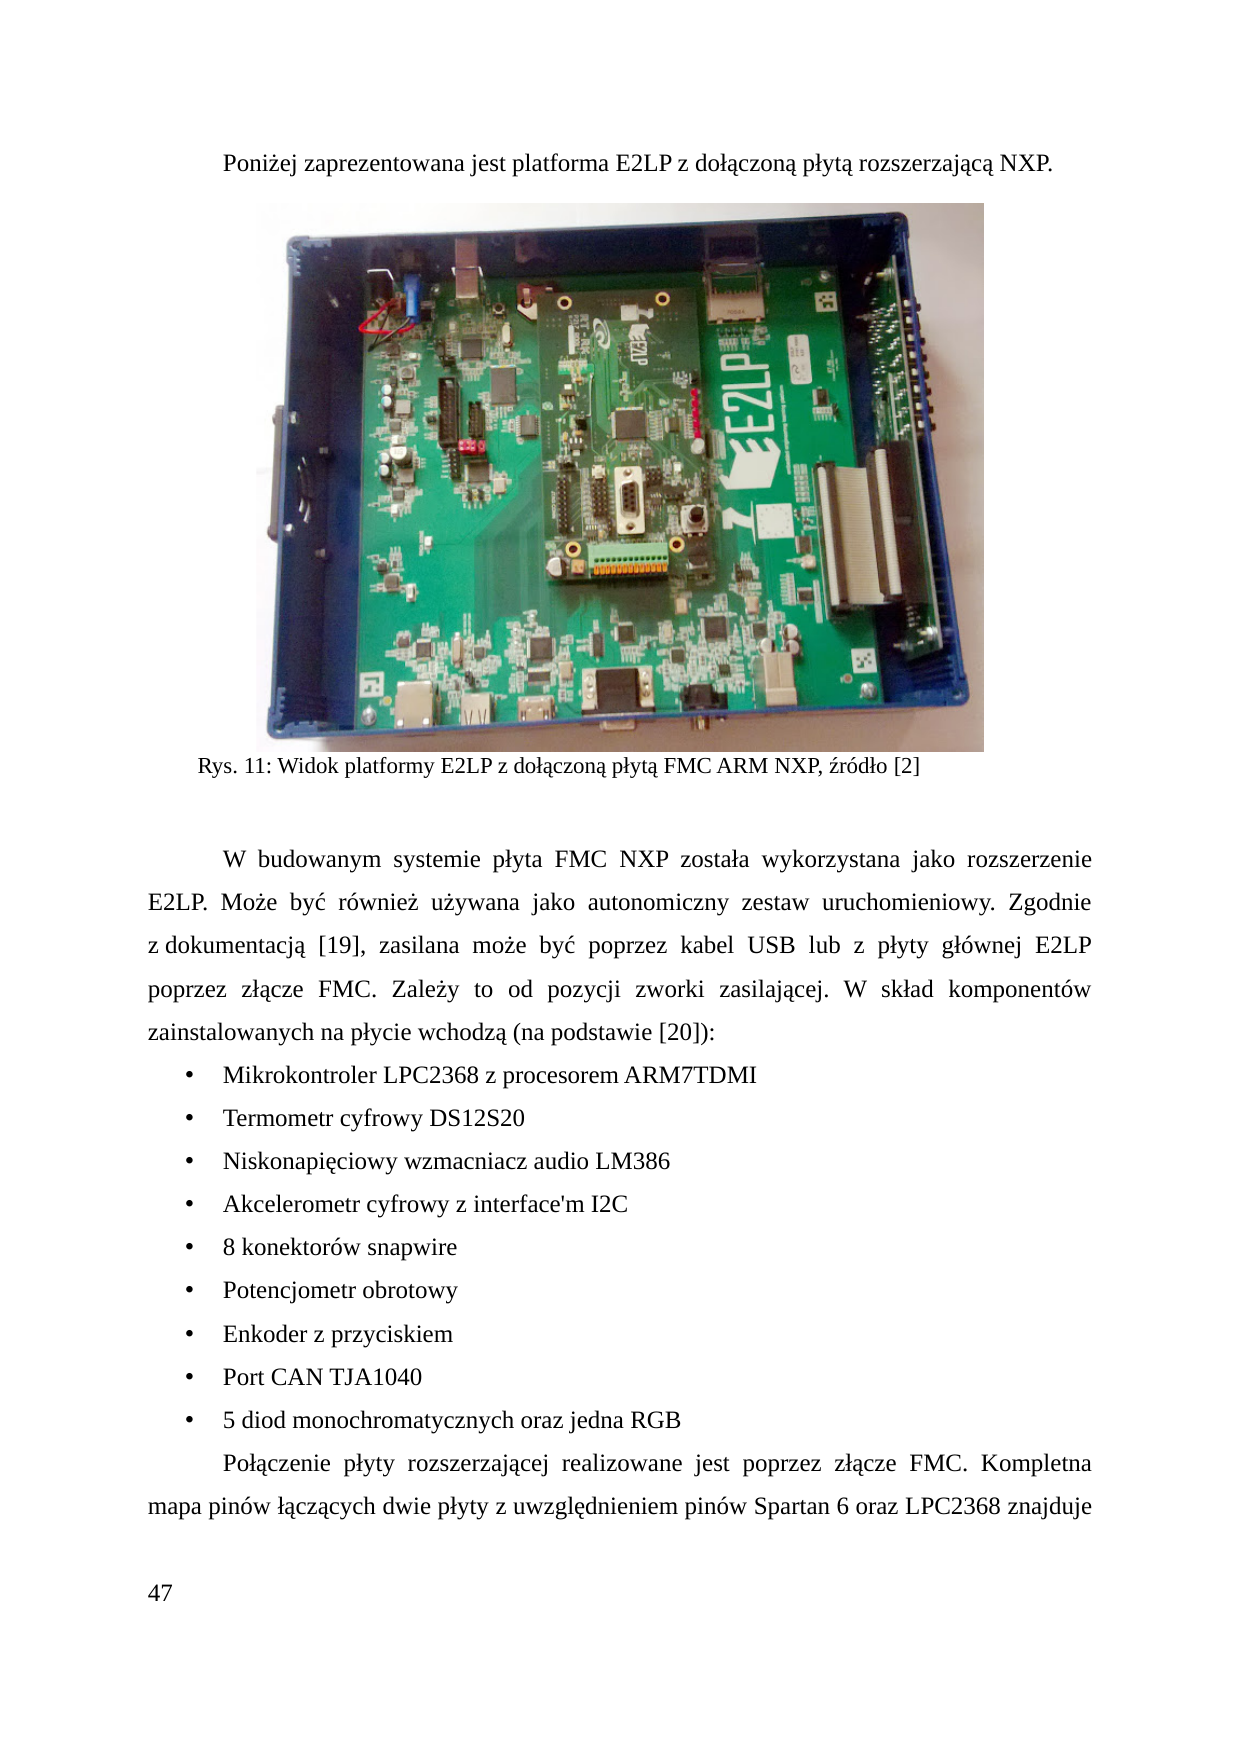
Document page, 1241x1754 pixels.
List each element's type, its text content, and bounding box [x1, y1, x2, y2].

text Rys. 11: Widok platformy E2LP z dołączoną płytą FMC ARM NXP, źródło [2] [197, 203, 1043, 778]
list Akcelerometr cyfrowy z interface'm I2C [185, 1189, 1093, 1218]
list Port CAN TJA1040 [185, 1362, 1093, 1391]
list Termometr cyfrowy DS12S20 [185, 1103, 1093, 1132]
list 5 diod monochromatycznych oraz jedna RGB [185, 1405, 1093, 1434]
text Poniżej zaprezentowana jest platforma E2LP z dołączoną płytą rozszerzającą NXP. [148, 148, 1093, 176]
list 8 konektorów snapwire [185, 1232, 1093, 1261]
list Enkoder z przyciskiem [185, 1319, 1093, 1347]
text Połączenie płyty rozszerzającej realizowane jest poprzez złącze FMC. Kompletna mapa pinów łączących dwie płyty z uwzględnieniem pinów Spartan 6 oraz LPC2368 znajduje [148, 1448, 1093, 1520]
text W budowanym systemie płyta FMC NXP została wykorzystana jako rozszerzenie E2LP. Może być również używana jako autonomiczny zestaw uruchomieniowy. Zgodnie z dokumentacją [19], zasilana może być poprzez kabel USB lub z płyty głównej E2LP poprzez złącze FMC. Zależy to od pozycji zworki zasilającej. W skład komponentów zainstalowanych na płycie wchodzą (na podstawie [20]): [148, 844, 1093, 1046]
picture [256, 203, 984, 752]
list Potencjometr obrotowy [185, 1276, 1093, 1304]
list Mikrokontroler LPC2368 z procesorem ARM7TDMI [185, 1060, 1093, 1089]
list Niskonapięciowy wzmacniacz audio LM386 [185, 1146, 1093, 1175]
